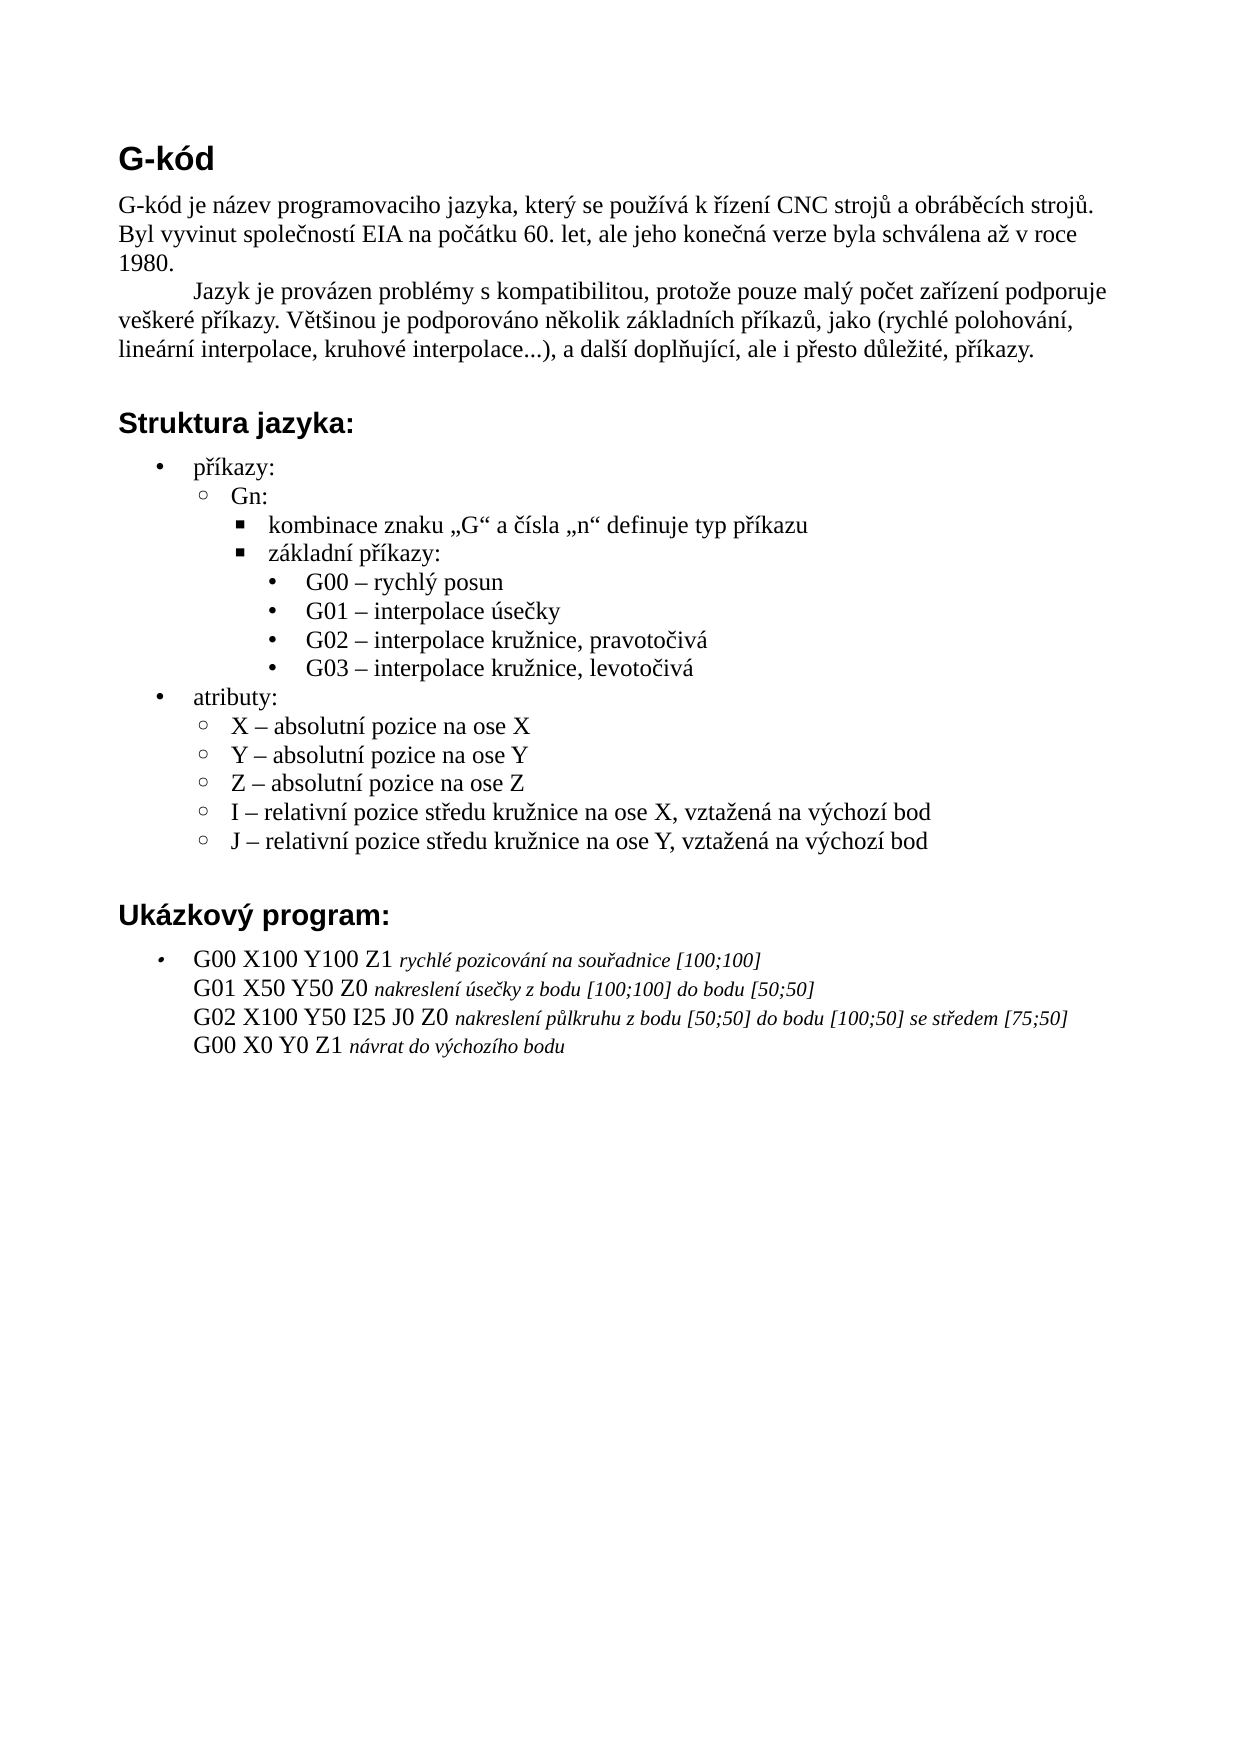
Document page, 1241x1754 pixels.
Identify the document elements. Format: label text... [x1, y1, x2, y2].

list příkazy: [156, 452, 1122, 481]
list základní příkazy: [231, 538, 1122, 567]
list G03 – interpolace kružnice, levotočivá [268, 653, 1122, 682]
list X – absolutní pozice na ose X [193, 711, 1122, 740]
subtitle Ukázkový program: [118, 898, 1122, 932]
list Y – absolutní pozice na ose Y [193, 740, 1122, 768]
list G02 – interpolace kružnice, pravotočivá [268, 625, 1122, 653]
list J – relativní pozice středu kružnice na ose Y, vztažená na výchozí bod [193, 826, 1122, 855]
list Gn: [193, 481, 1122, 510]
list Z – absolutní pozice na ose Z [193, 768, 1122, 797]
text G-kód je název programovaciho jazyka, který se používá k řízení CNC strojů a obráběcích strojů. Byl vyvinut společností EIA na počátku 60. let, ale jeho konečná verze byla schválena až v roce 1980. [118, 190, 1122, 276]
list G01 – interpolace úsečky [268, 596, 1122, 625]
subtitle G-kód [118, 139, 1122, 178]
list G00 X100 Y100 Z1 rychlé pozicování na souřadnice [100;100] G01 X50 Y50 Z0 nakreslení úsečky z bodu [100;100] do bodu [50;50] G02 X100 Y50 I25 J0 Z0 nakreslení půlkruhu z bodu [50;50] do bodu [100;50] se středem [75;50] G00 X0 Y0 Z1 návrat do výchozího bodu [156, 944, 1122, 1059]
text Jazyk je provázen problémy s kompatibilitou, protože pouze malý počet zařízení podporuje veškeré příkazy. Většinou je podporováno několik základních příkazů, jako (rychlé polohování, lineární interpolace, kruhové interpolace...), a další doplňující, ale i přesto důležité, příkazy. [118, 276, 1122, 363]
list G00 – rychlý posun [268, 567, 1122, 596]
subtitle Struktura jazyka: [118, 406, 1122, 440]
list I – relativní pozice středu kružnice na ose X, vztažená na výchozí bod [193, 797, 1122, 826]
list atributy: [156, 682, 1122, 711]
list kombinace znaku „G“ a čísla „n“ definuje typ příkazu [231, 510, 1122, 538]
